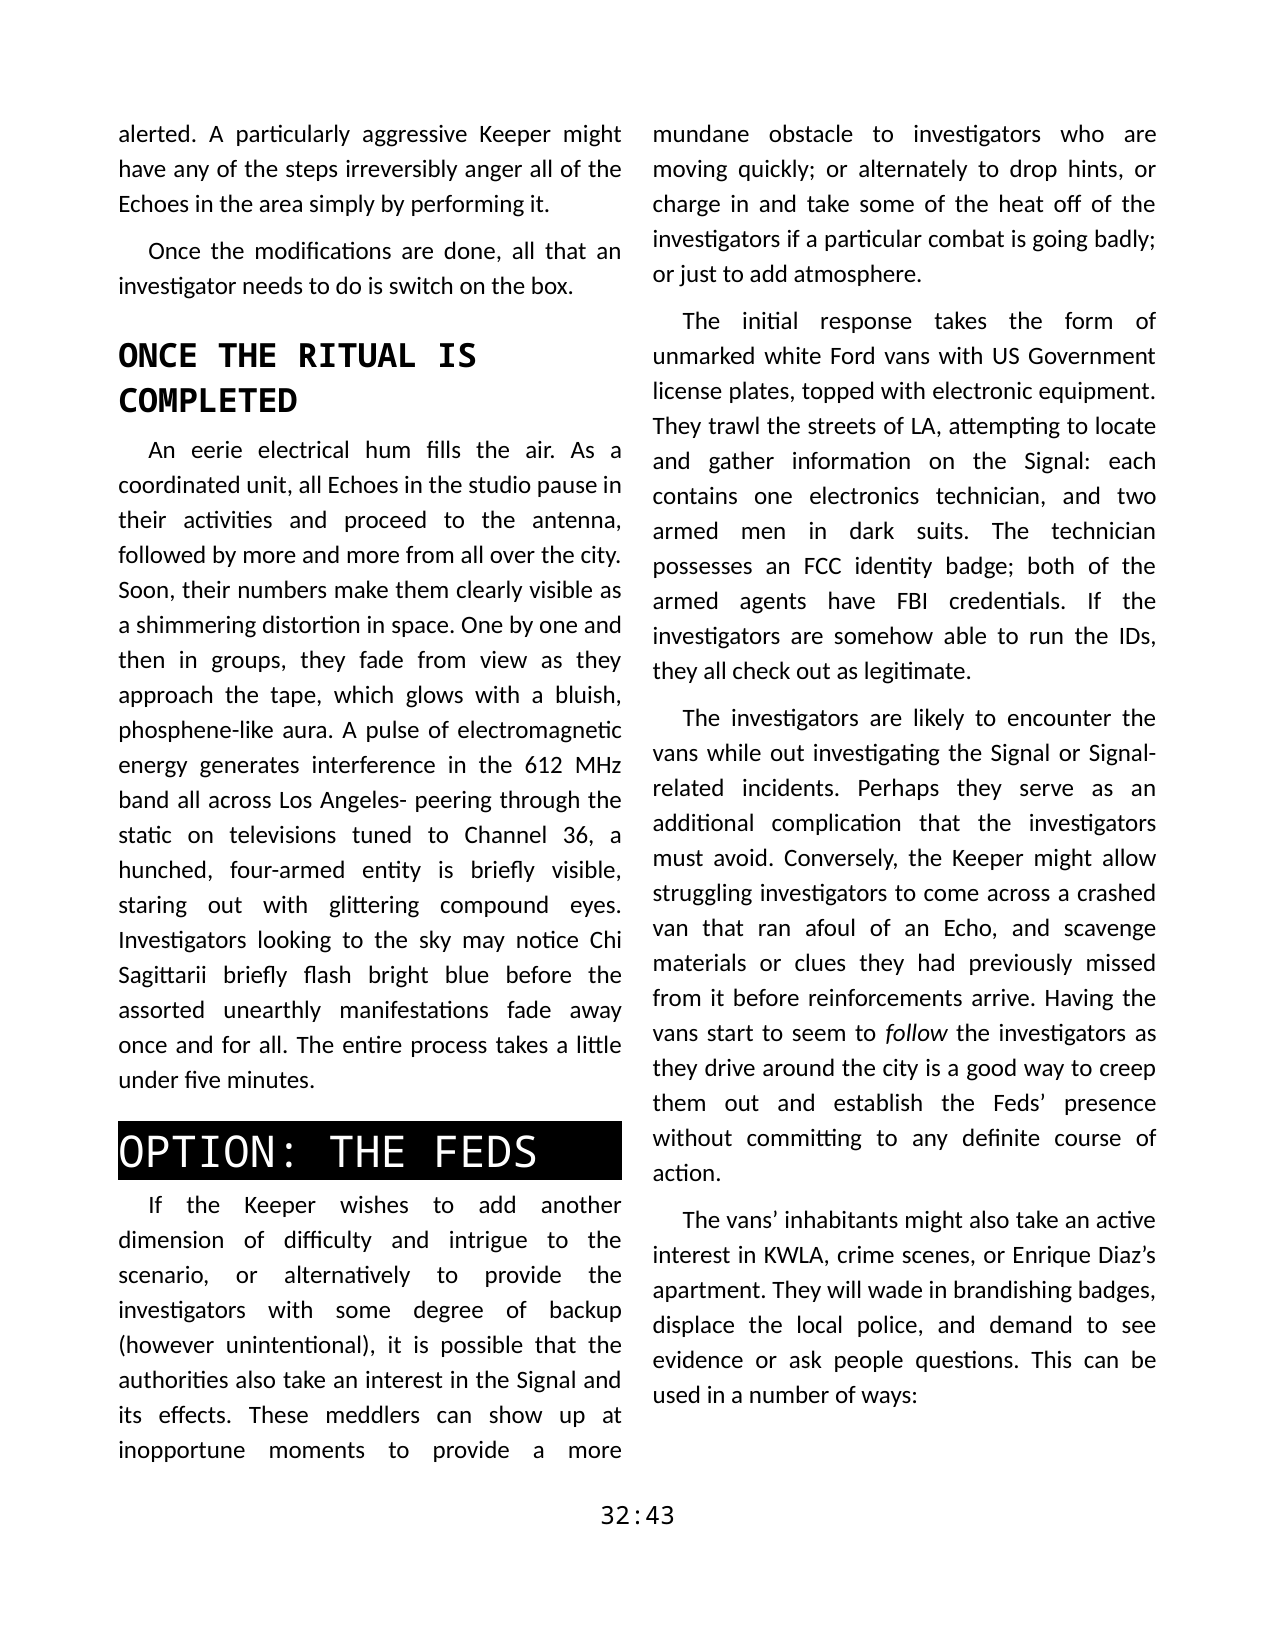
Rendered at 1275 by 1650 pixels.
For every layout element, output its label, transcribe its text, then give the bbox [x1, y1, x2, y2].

subtitle OPTION: THE FEDS [118, 1121, 622, 1180]
text Once the modifications are done, all that an investigator needs to do is switch on the box. [118, 235, 622, 301]
text The initial response takes the form of unmarked white Ford vans with US Government license plates, topped with electronic equipment. They trawl the streets of LA, attempting to locate and gather information on the Signal: each contains one electronics technician, and two armed men in dark suits. The technician possesses an FCC identity badge; both of the armed agents have FBI credentials. If the investigators are somehow able to run the IDs, they all check out as legitimate. [652, 305, 1157, 686]
text alerted. A particularly aggressive Keeper might have any of the steps irreversibly anger all of the Echoes in the area simply by performing it. [118, 118, 622, 219]
text If the Keeper wishes to add another dimension of difficulty and intrigue to the scenario, or alternatively to provide the investigators with some degree of backup (however unintentional), it is possible that the authorities also take an interest in the Signal and its effects. These meddlers can show up at inopportune moments to provide a more [118, 1189, 622, 1465]
text The investigators are likely to encounter the vans while out investigating the Signal or Signal-related incidents. Perhaps they serve as an additional complication that the investigators must avoid. Conversely, the Keeper might allow struggling investigators to come across a crashed van that ran afoul of an Echo, and scavenge materials or clues they had previously missed from it before reinforcements arrive. Having the vans start to seem to follow the investigators as they drive around the city is a good way to creep them out and establish the Feds’ presence without committing to any definite course of action. [652, 702, 1157, 1188]
text An eerie electrical hum fills the air. As a coordinated unit, all Echoes in the studio pause in their activities and proceed to the antenna, followed by more and more from all over the city. Soon, their numbers make them clearly visible as a shimmering distortion in space. One by one and then in groups, they fade from view as they approach the tape, which glows with a bluish, phosphene-like aura. A pulse of electromagnetic energy generates interference in the 612 MHz band all across Los Angeles- peering through the static on televisions tuned to Channel 36, a hunched, four-armed entity is briefly visible, staring out with glittering compound eyes. Investigators looking to the sky may notice Chi Sagittarii briefly flash bright blue before the assorted unearthly manifestations fade away once and for all. The entire process takes a little under five minutes. [118, 435, 622, 1095]
text The vans’ inhabitants might also take an active interest in KWLA, crime scenes, or Enrique Diaz’s apartment. They will wade in brandishing badges, displace the local police, and demand to see evidence or ask people questions. This can be used in a number of ways: [652, 1204, 1157, 1409]
subtitle ONCE THE RITUAL IS COMPLETED [118, 332, 622, 423]
text mundane obstacle to investigators who are moving quickly; or alternately to drop hints, or charge in and take some of the heat off of the investigators if a particular combat is going badly; or just to add atmosphere. [652, 118, 1157, 289]
